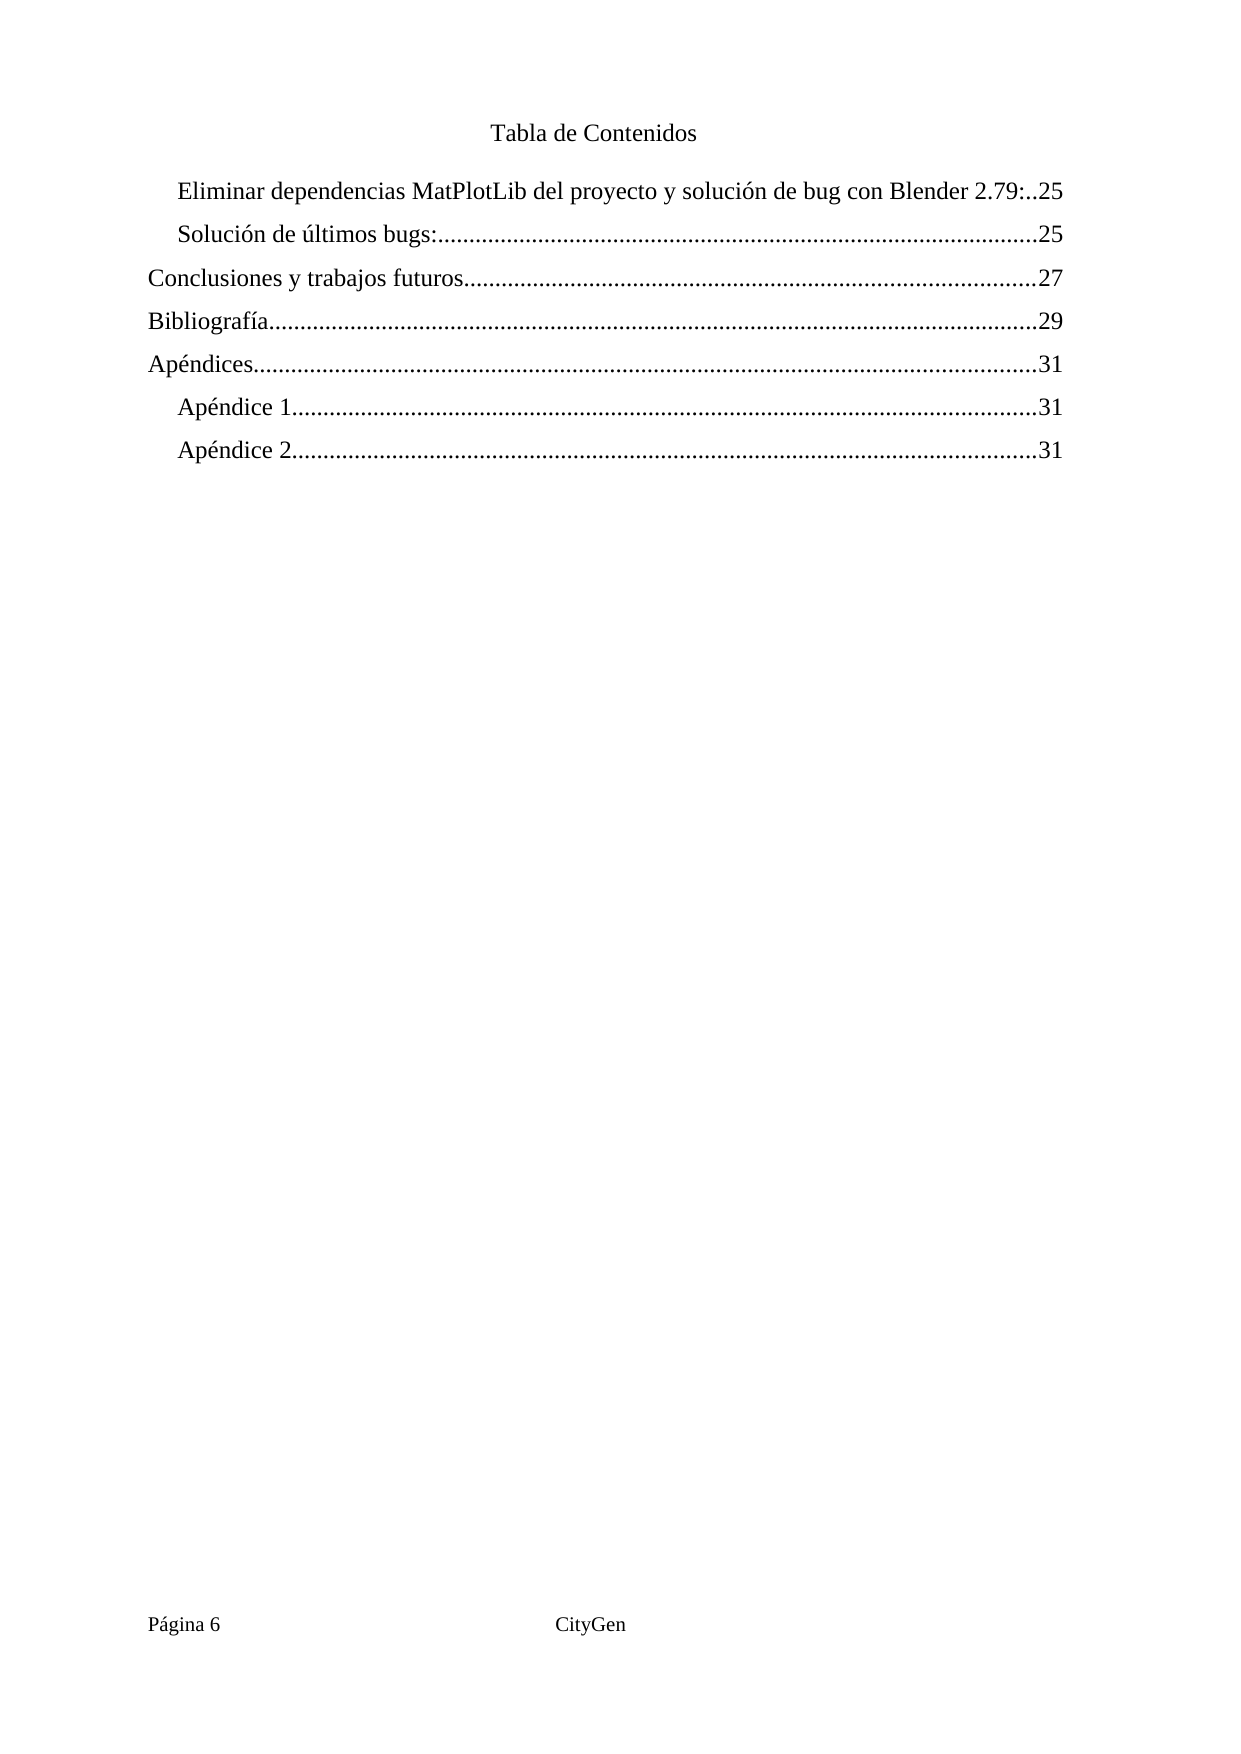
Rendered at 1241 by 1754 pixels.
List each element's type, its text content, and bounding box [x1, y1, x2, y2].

text Conclusiones y trabajos futuros 27 [148, 263, 1063, 291]
text Bibliografía 29 [148, 306, 1063, 334]
text Apéndices 31 [148, 349, 1063, 378]
text Apéndice 1 31 [177, 392, 1063, 421]
text Solución de últimos bugs: 25 [177, 219, 1063, 248]
text Apéndice 2 31 [177, 435, 1063, 464]
text Eliminar dependencias MatPlotLib del proyecto y solución de bug con Blender 2.79: 25 [177, 176, 1063, 205]
